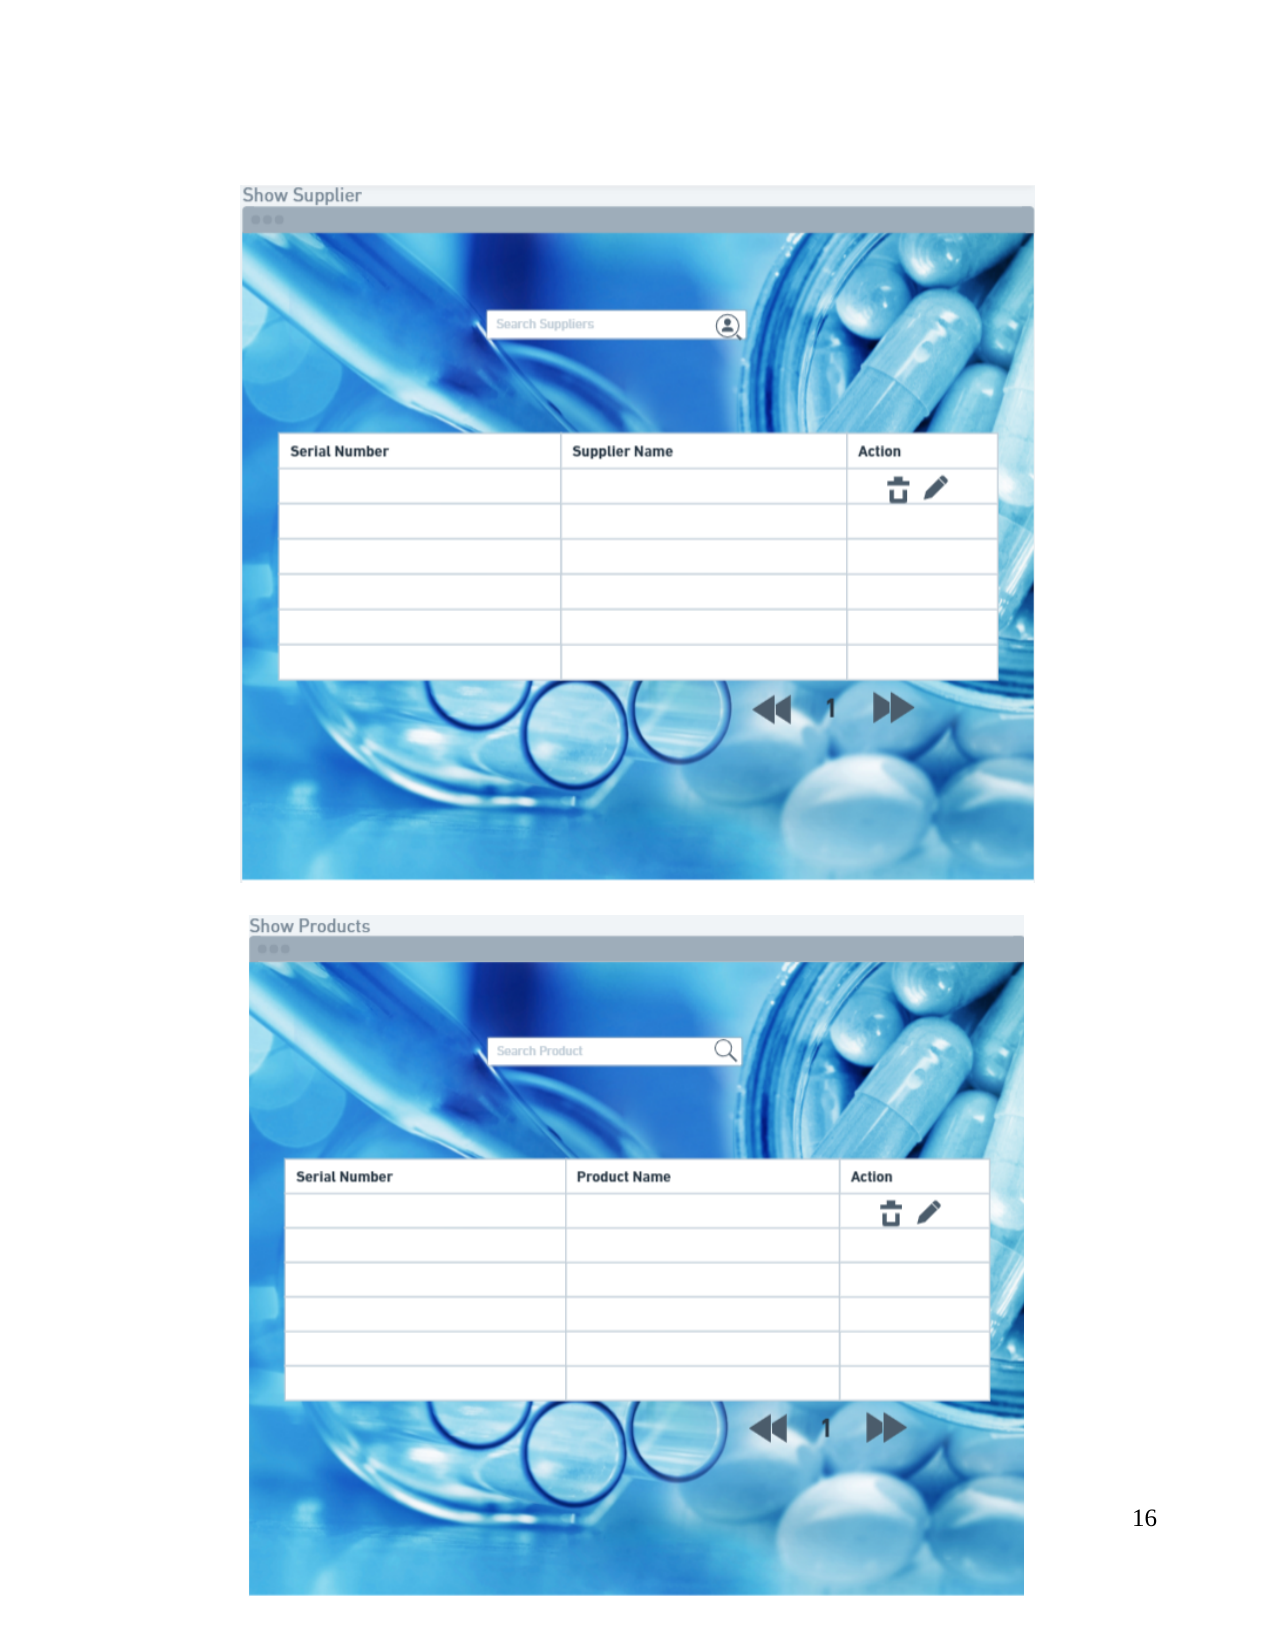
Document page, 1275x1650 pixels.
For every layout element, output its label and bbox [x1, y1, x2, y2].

picture [240, 185, 1035, 883]
picture [248, 915, 1024, 1597]
